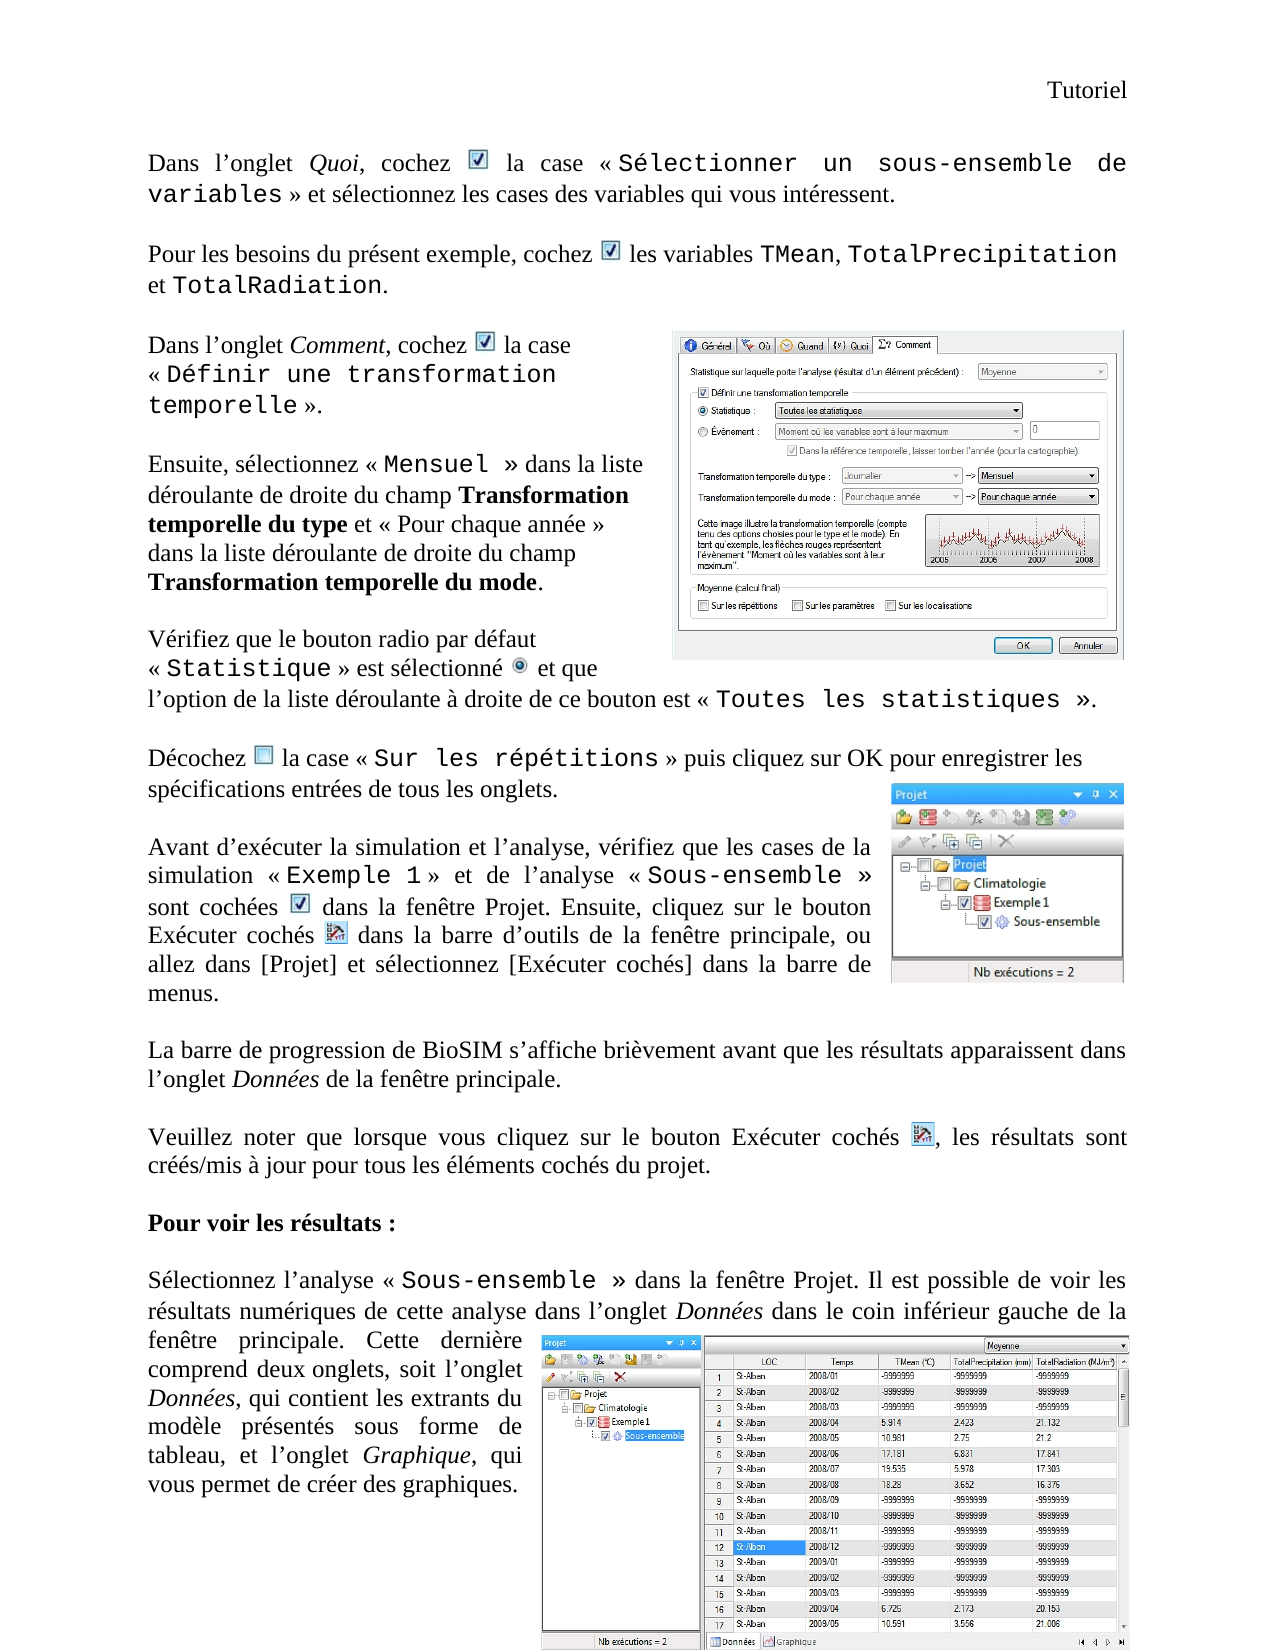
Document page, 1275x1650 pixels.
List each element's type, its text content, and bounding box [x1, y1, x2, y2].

text Pour voir les résultats : [148, 1208, 1127, 1237]
picture [672, 330, 1124, 660]
picture [911, 1122, 935, 1146]
picture [473, 330, 498, 354]
picture [509, 654, 531, 677]
text Veuillez noter que lorsque vous cliquez sur le bouton Exécuter cochés , les résultats sont créés/mis à jour pour tous les éléments cochés du projet. [148, 1122, 1127, 1179]
text Décochez la case « Sur les répétitions » puis cliquez sur OK pour enregistrer les spécifications entrées de tous les onglets. [148, 743, 1127, 803]
text Dans l’onglet Quoi, cochez la case « Sélectionner un sous-ensemble de variables » et sélectionnez les cases des variables qui vous intéressent. [148, 148, 1127, 210]
picture [288, 891, 313, 916]
picture [891, 783, 1124, 983]
text Avant d’exécuter la simulation et l’analyse, vérifiez que les cases de la simulation « Exemple 1 » et de l’analyse « Sous-ensemble » sont cochées dans la fenêtre Projet. Ensuite, cliquez sur le bouton Exécuter cochés dans la barre d’outils de la fenêtre principale, ou allez dans [Projet] et sélectionnez [Exécuter cochés] dans la barre de menus. [148, 832, 1127, 1007]
picture [541, 1335, 1130, 1650]
text Vérifiez que le bouton radio par défaut « Statistique » est sélectionné et que l’option de la liste déroulante à droite de ce bouton est « Toutes les statistiques ». [148, 624, 1127, 714]
picture [252, 743, 276, 767]
picture [324, 921, 348, 944]
text Sélectionnez l’analyse « Sous-ensemble » dans la fenêtre Projet. Il est possible de voir les résultats numériques de cette analyse dans l’onglet Données dans le coin inférieur gauche de la fenêtre principale. Cette dernière comprend deux onglets, soit l’onglet Données, qui contient les extrants du modèle présentés sous forme de tableau, et l’onglet Graphique, qui vous permet de créer des graphiques. [148, 1266, 1127, 1498]
text Dans l’onglet Comment, cochez la case « Définir une transformation temporelle ». [148, 330, 672, 421]
picture [466, 147, 491, 172]
picture [599, 238, 623, 263]
text La barre de progression de BioSIM s’affiche brièvement avant que les résultats apparaissent dans l’onglet Données de la fenêtre principale. [148, 1036, 1127, 1093]
text Pour les besoins du présent exemple, cochez les variables TMean, TotalPrecipitation et TotalRadiation. [148, 239, 1127, 301]
text Ensuite, sélectionnez « Mensuel » dans la liste déroulante de droite du champ Transformation temporelle du type et « Pour chaque année » dans la liste déroulante de droite du champ Transformation temporelle du mode. [148, 449, 672, 595]
